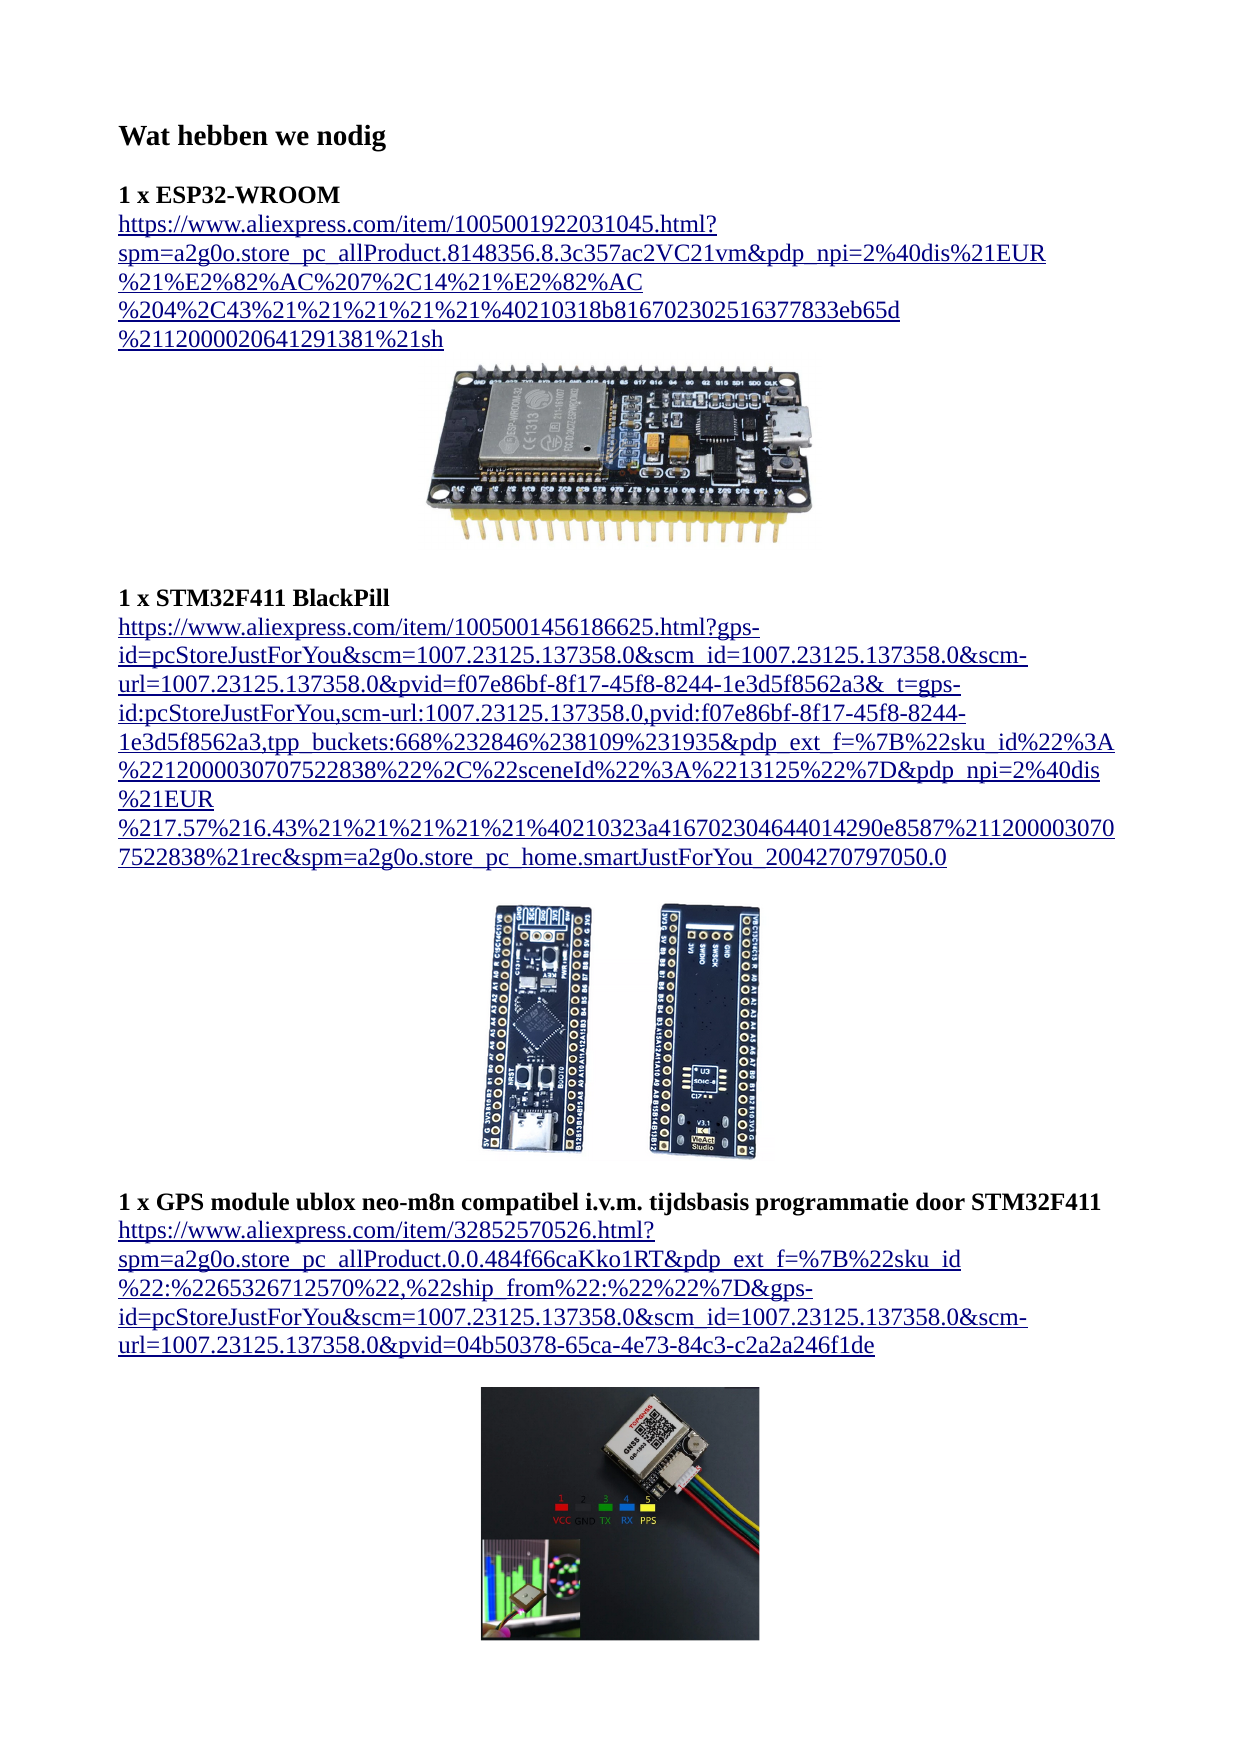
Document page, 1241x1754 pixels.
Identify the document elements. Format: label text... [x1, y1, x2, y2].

picture [417, 352, 823, 550]
text 1 x GPS module ublox neo-m8n compatibel i.v.m. tijdsbasis programmatie door STM32F411 [118, 1187, 1122, 1215]
text https://www.aliexpress.com/item/1005001456186625.html?gps-id=pcStoreJustForYou&scm=1007.23125.137358.0&scm_id=1007.23125.137358.0&scm-url=1007.23125.137358.0&pvid=f07e86bf-8f17-45f8-8244-1e3d5f8562a3&_t=gps-id:pcStoreJustForYou,scm-url:1007.23125.137358.0,pvid:f07e86bf-8f17-45f8-8244-1e3d5f8562a3,tpp_buckets:668%232846%238109%231935&pdp_ext_f=%7B%22sku_id%22%3A%2212000030707522838%22%2C%22sceneId%22%3A%2213125%22%7D&pdp_npi=2%40dis%21EUR%217.57%216.43%21%21%21%21%21%40210323a416702304644014290e8587%2112000030707522838%21rec&spm=a2g0o.store_pc_home.smartJustForYou_2004270797050.0 [118, 612, 1122, 870]
text 1 x STM32F411 BlackPill [118, 583, 1122, 612]
picture [480, 1387, 760, 1641]
picture [465, 899, 775, 1161]
text 1 x ESP32-WROOM [118, 180, 1122, 209]
text Wat hebben we nodig [118, 118, 1122, 152]
text https://www.aliexpress.com/item/32852570526.html?spm=a2g0o.store_pc_allProduct.0.0.484f66caKko1RT&pdp_ext_f=%7B%22sku_id%22:%2265326712570%22,%22ship_from%22:%22%22%7D&gps-id=pcStoreJustForYou&scm=1007.23125.137358.0&scm_id=1007.23125.137358.0&scm-url=1007.23125.137358.0&pvid=04b50378-65ca-4e73-84c3-c2a2a246f1de [118, 1215, 1122, 1359]
text https://www.aliexpress.com/item/1005001922031045.html?spm=a2g0o.store_pc_allProduct.8148356.8.3c357ac2VC21vm&pdp_npi=2%40dis%21EUR%21%E2%82%AC%207%2C14%21%E2%82%AC%204%2C43%21%21%21%21%21%40210318b816702302516377833eb65d%2112000020641291381%21sh [118, 209, 1122, 353]
